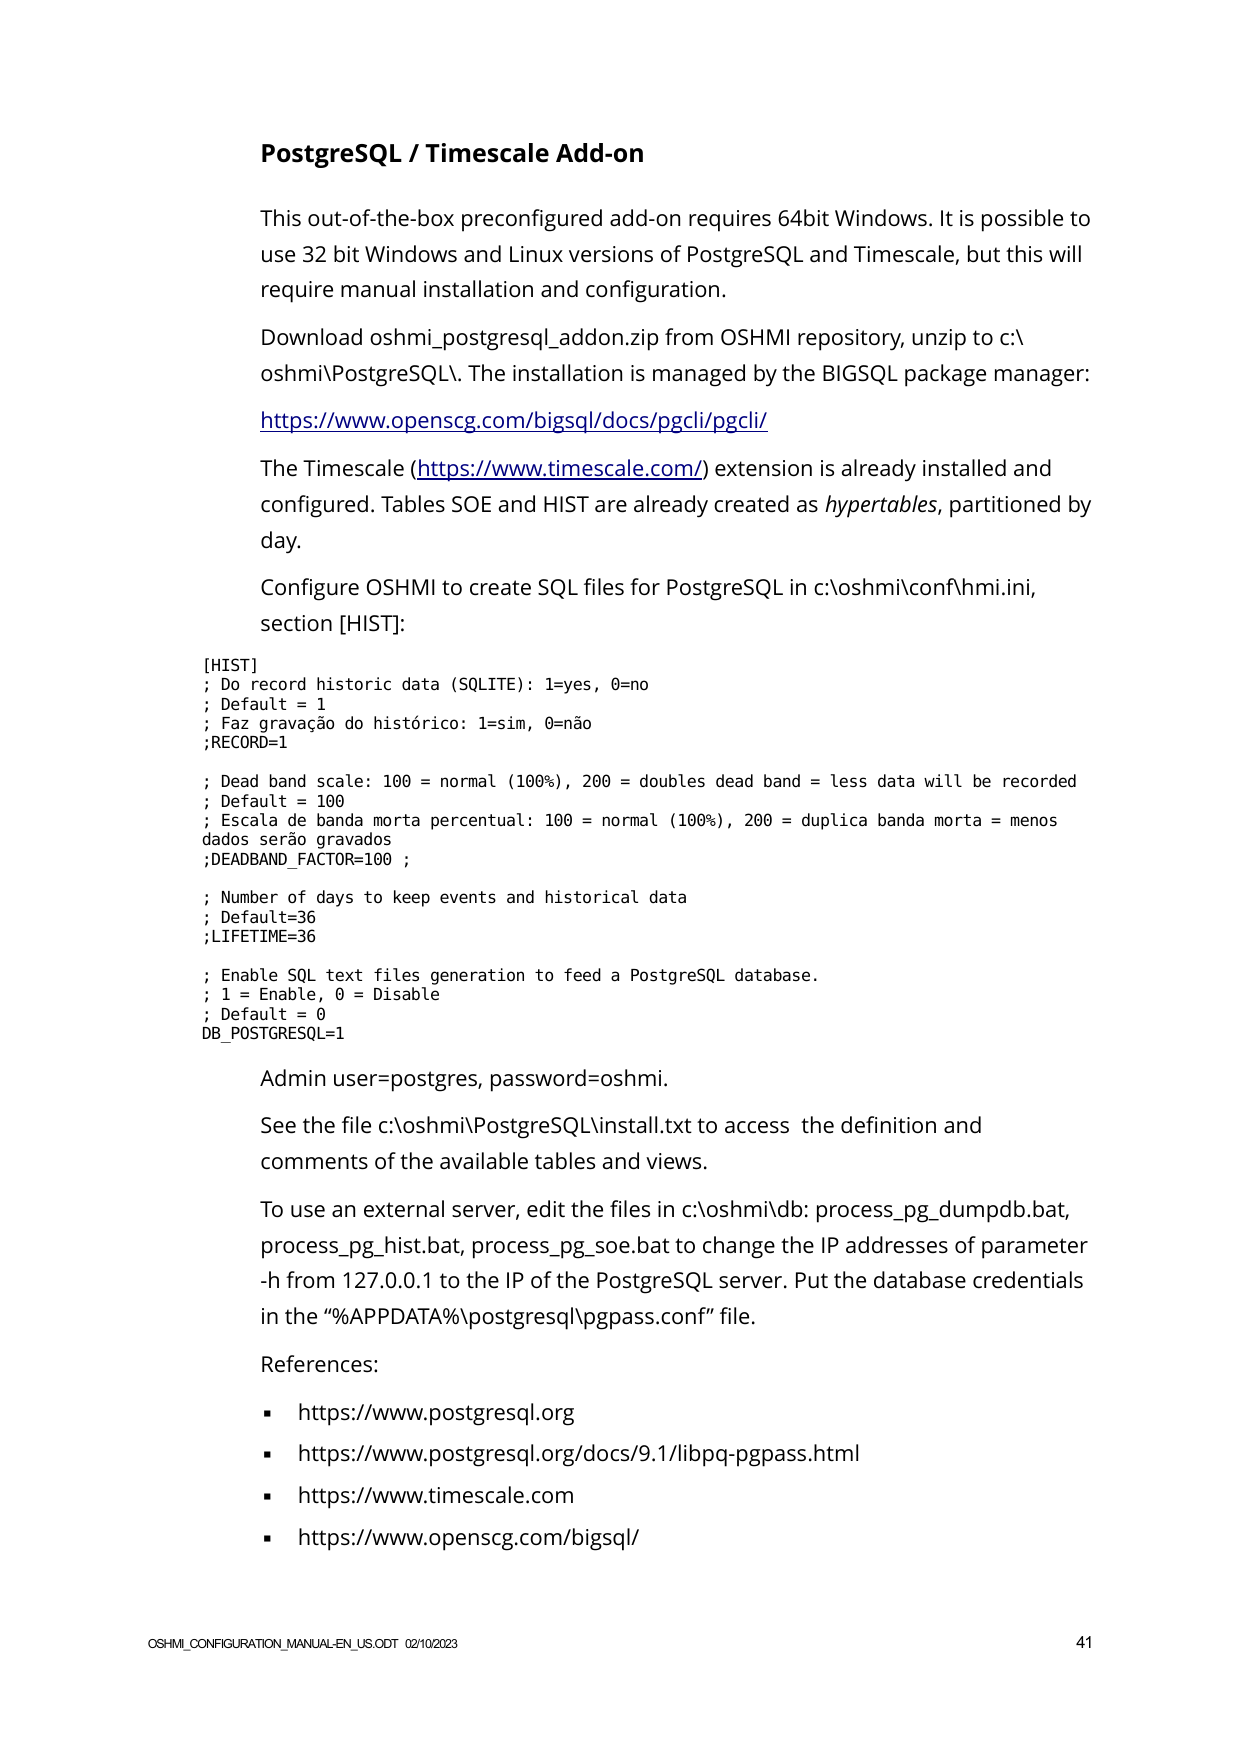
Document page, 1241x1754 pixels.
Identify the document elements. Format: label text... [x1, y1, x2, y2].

text The Timescale (https://www.timescale.com/) extension is already installed and configured. Tables SOE and HIST are already created as hypertables, partitioned by day. [260, 453, 1093, 554]
text ; Default=36 [202, 908, 1093, 927]
text ; Escala de banda morta percentual: 100 = normal (100%), 200 = duplica banda morta = menos dados serão gravados [202, 811, 1093, 849]
text https://www.openscg.com/bigsql/docs/pgcli/pgcli/ [260, 406, 1093, 435]
text ; 1 = Enable, 0 = Disable [202, 985, 1093, 1004]
text ;DEADBAND_FACTOR=100 ; [202, 849, 1093, 869]
subtitle PostgreSQL / Timescale Add-on [260, 136, 1093, 170]
list https://www.timescale.com [260, 1480, 1093, 1510]
text ;RECORD=1 [202, 733, 1093, 753]
text [HIST] [202, 656, 1093, 675]
list https://www.postgresql.org/docs/9.1/libpq-pgpass.html [260, 1438, 1093, 1468]
text ;LIFETIME=36 [202, 927, 1093, 946]
text See the file c:\oshmi\PostgreSQL\install.txt to access the definition and comments of the available tables and views. [260, 1110, 1093, 1176]
text ; Number of days to keep events and historical data [202, 888, 1093, 908]
list https://www.postgresql.org [260, 1396, 1093, 1426]
text To use an external server, edit the files in c:\oshmi\db: process_pg_dumpdb.bat, process_pg_hist.bat, process_pg_soe.bat to change the IP addresses of parameter -h from 127.0.0.1 to the IP of the PostgreSQL server. Put the database credentials in the “%APPDATA%\postgresql\pgpass.conf” file. [260, 1194, 1093, 1331]
list https://www.openscg.com/bigsql/ [260, 1522, 1093, 1552]
text Download oshmi_postgresql_addon.zip from OSHMI repository, unzip to c:\oshmi\PostgreSQL\. The installation is managed by the BIGSQL package manager: [260, 322, 1093, 388]
text ; Default = 100 [202, 791, 1093, 811]
text This out-of-the-box preconfigured add-on requires 64bit Windows. It is possible to use 32 bit Windows and Linux versions of PostgreSQL and Timescale, but this will require manual installation and configuration. [260, 203, 1093, 304]
text ; Default = 0 [202, 1004, 1093, 1024]
text Admin user=postgres, password=oshmi. [260, 1063, 1093, 1092]
text Configure OSHMI to create SQL files for PostgreSQL in c:\oshmi\conf\hmi.ini, section [HIST]: [260, 572, 1093, 638]
text ; Do record historic data (SQLITE): 1=yes, 0=no [202, 675, 1093, 694]
text ; Faz gravação do histórico: 1=sim, 0=não [202, 714, 1093, 733]
text ; Dead band scale: 100 = normal (100%), 200 = doubles dead band = less data will be recorded [202, 772, 1093, 791]
text References: [260, 1349, 1093, 1378]
text ; Default = 1 [202, 694, 1093, 714]
text ; Enable SQL text files generation to feed a PostgreSQL database. [202, 966, 1093, 985]
text DB_POSTGRESQL=1 [202, 1024, 1093, 1063]
